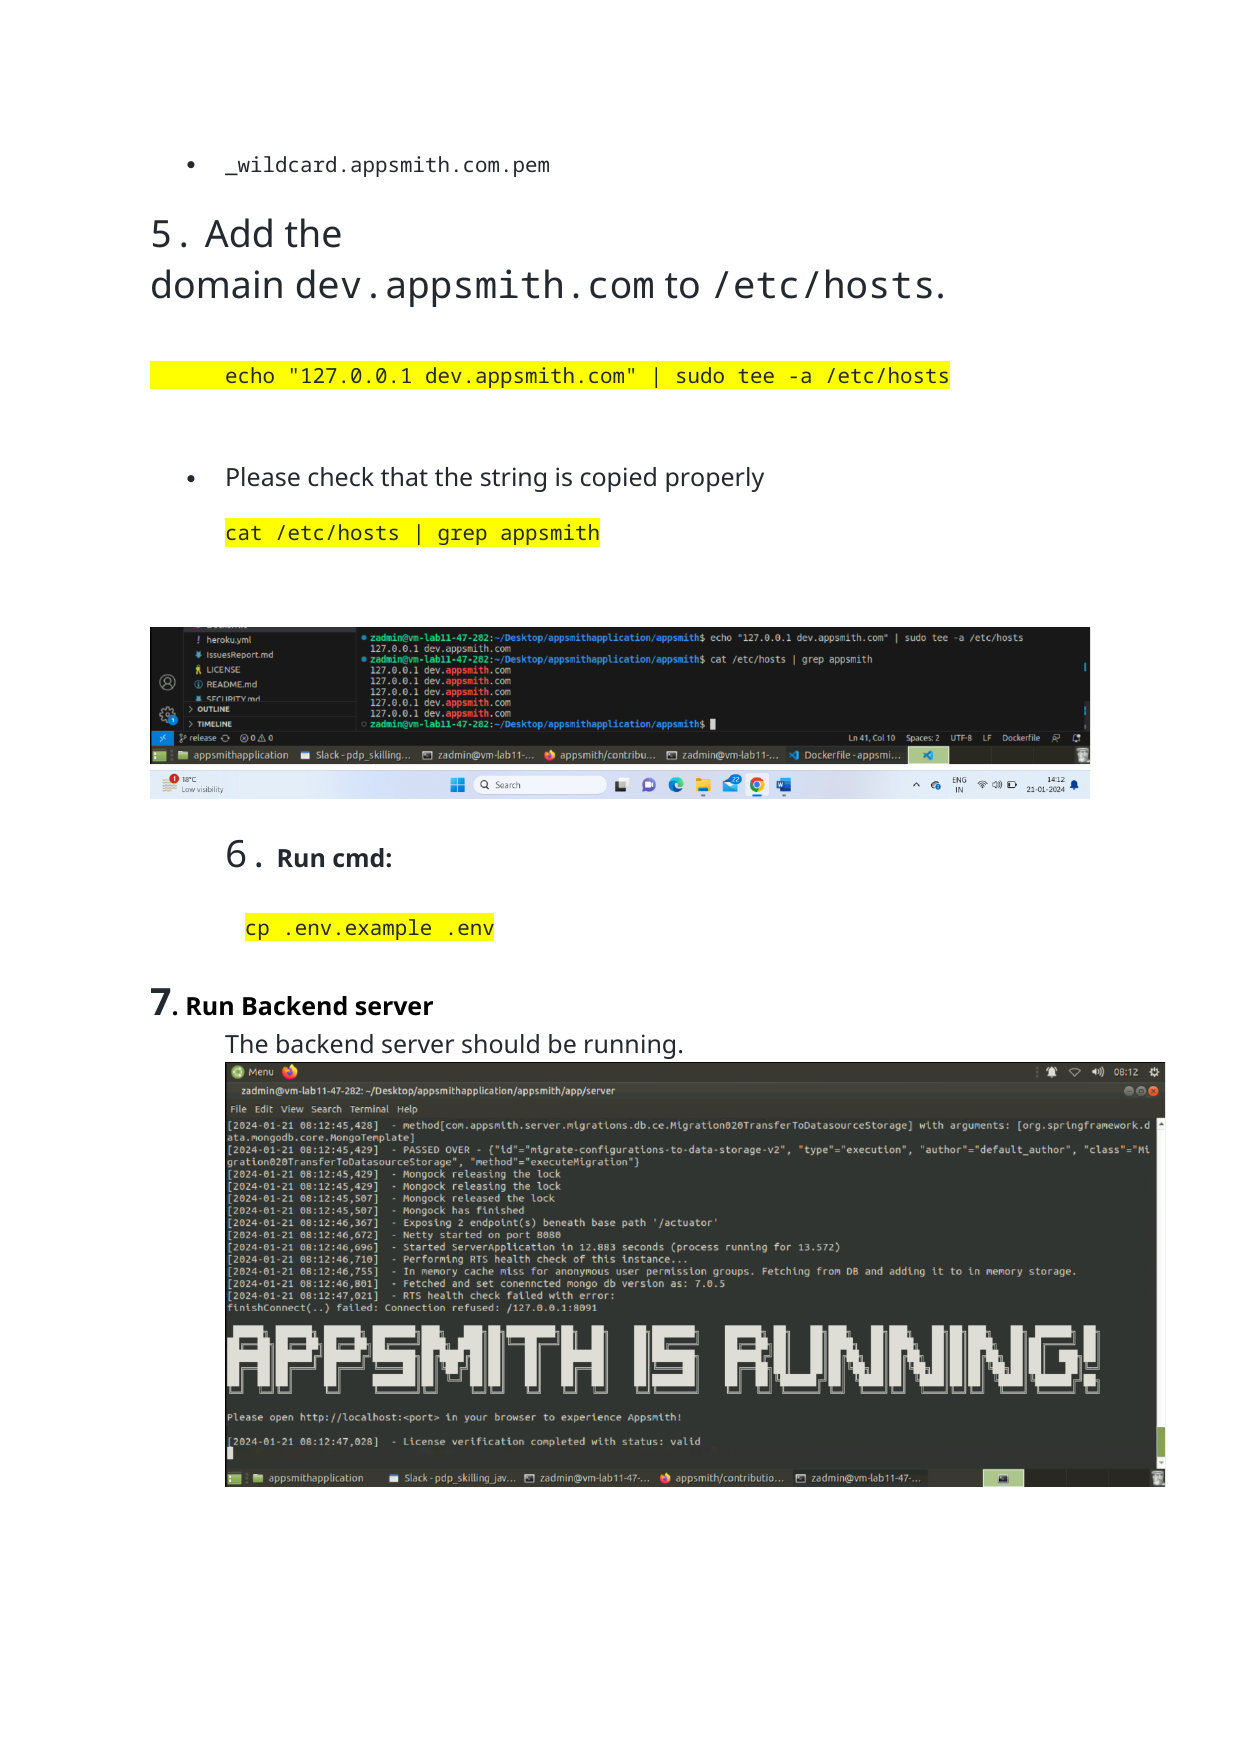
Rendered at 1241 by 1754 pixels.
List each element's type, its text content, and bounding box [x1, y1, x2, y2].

text The backend server should be running. [225, 1026, 1090, 1060]
text 6. Run cmd: [225, 828, 1090, 879]
text cat /etc/hosts | grep appsmith [225, 518, 1090, 547]
text echo "127.0.0.1 dev.appsmith.com" | sudo tee -a /etc/hosts [150, 361, 1090, 389]
picture [225, 1060, 1166, 1487]
text cp .env.example .env [225, 913, 1090, 941]
text 5. Add the domain dev.appsmith.com to /etc/hosts. [150, 208, 1090, 310]
list Please check that the string is copied properly [187, 459, 1090, 493]
text 7. Run Backend server [150, 975, 1090, 1026]
list _wildcard.appsmith.com.pem [187, 150, 1090, 178]
picture [150, 627, 1091, 799]
